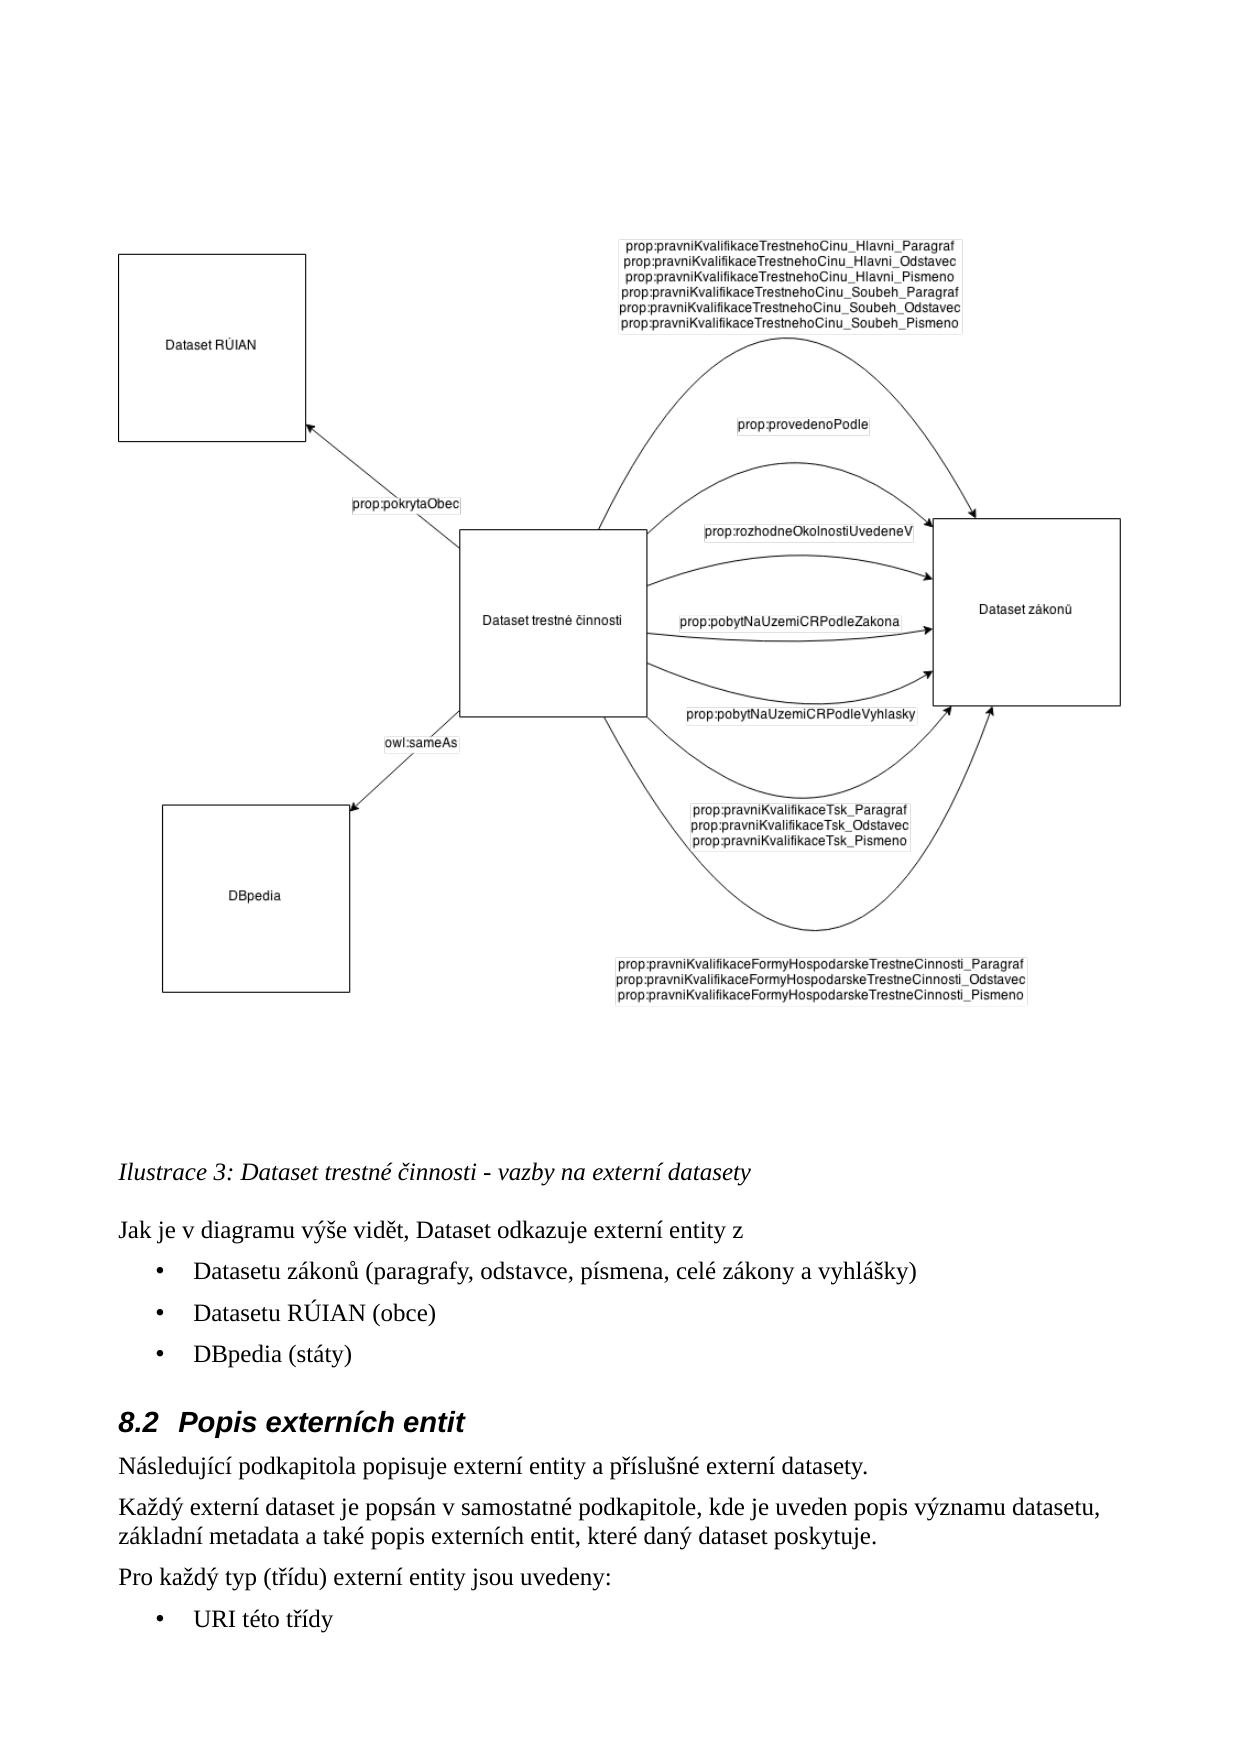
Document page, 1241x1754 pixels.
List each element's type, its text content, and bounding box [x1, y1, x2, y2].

text Jak je v diagramu výše vidět, Dataset odkazuje externí entity z [118, 1186, 1122, 1244]
subtitle Popis externích entit [118, 1405, 1122, 1439]
text Následující podkapitola popisuje externí entity a příslušné externí datasety. [118, 1451, 1122, 1480]
text Pro každý typ (třídu) externí entity jsou uvedeny: [118, 1562, 1122, 1591]
list URI této třídy [156, 1604, 1122, 1632]
text Ilustrace 3: Dataset trestné činnosti - vazby na externí datasety [118, 1157, 1122, 1186]
text [118, 118, 1122, 147]
text Každý externí dataset je popsán v samostatné podkapitole, kde je uveden popis významu datasetu, základní metadata a také popis externích entit, které daný dataset poskytuje. [118, 1492, 1122, 1550]
picture [118, 147, 1122, 1157]
list Datasetu RÚIAN (obce) [156, 1298, 1122, 1326]
list Datasetu zákonů (paragrafy, odstavce, písmena, celé zákony a vyhlášky) [156, 1256, 1122, 1285]
list DBpedia (státy) [156, 1339, 1122, 1368]
